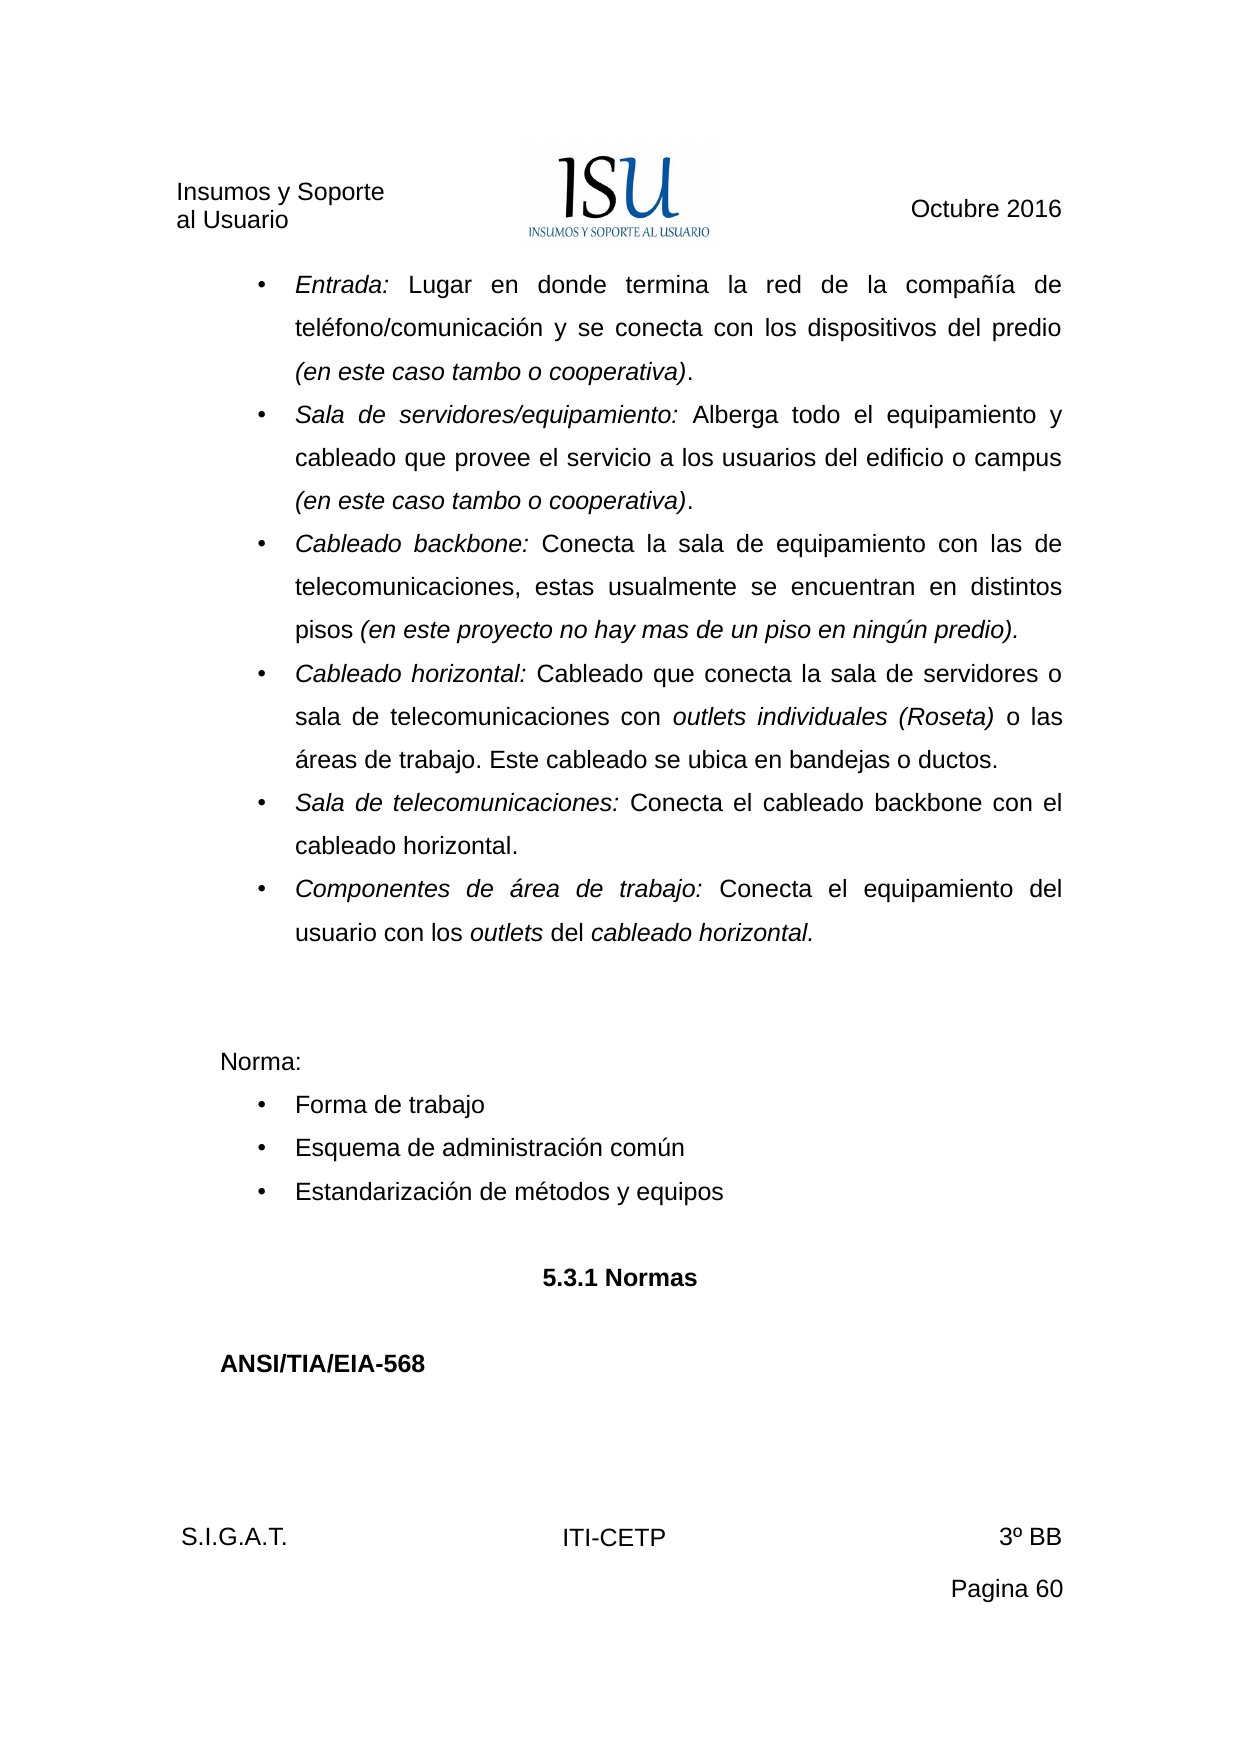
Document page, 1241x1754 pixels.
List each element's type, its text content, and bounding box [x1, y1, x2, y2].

list Sala de servidores/equipamiento: Alberga todo el equipamiento y cableado que provee el servicio a los usuarios del edificio o campus (en este caso tambo o cooperativa). [257, 400, 1063, 515]
text 5.3.1 Normas [177, 1263, 1063, 1292]
picture [517, 138, 723, 252]
list Cableado horizontal: Cableado que conecta la sala de servidores o sala de telecomunicaciones con outlets individuales (Roseta) o las áreas de trabajo. Este cableado se ubica en bandejas o ductos. [257, 659, 1063, 774]
list Sala de telecomunicaciones: Conecta el cableado backbone con el cableado horizontal. [257, 788, 1063, 860]
list Esquema de administración común [257, 1133, 1063, 1162]
list Entrada: Lugar en donde termina la red de la compañía de teléfono/comunicación y se conecta con los dispositivos del predio (en este caso tambo o cooperativa). [257, 270, 1063, 385]
list Estandarización de métodos y equipos [257, 1177, 1063, 1206]
text ANSI/TIA/EIA-568 [177, 1349, 1063, 1378]
list Forma de trabajo [257, 1090, 1063, 1119]
text Norma: [177, 1047, 1063, 1076]
list Componentes de área de trabajo: Conecta el equipamiento del usuario con los outlets del cableado horizontal. [257, 874, 1063, 946]
list Cableado backbone: Conecta la sala de equipamiento con las de telecomunicaciones, estas usualmente se encuentran en distintos pisos (en este proyecto no hay mas de un piso en ningún predio). [257, 529, 1063, 644]
